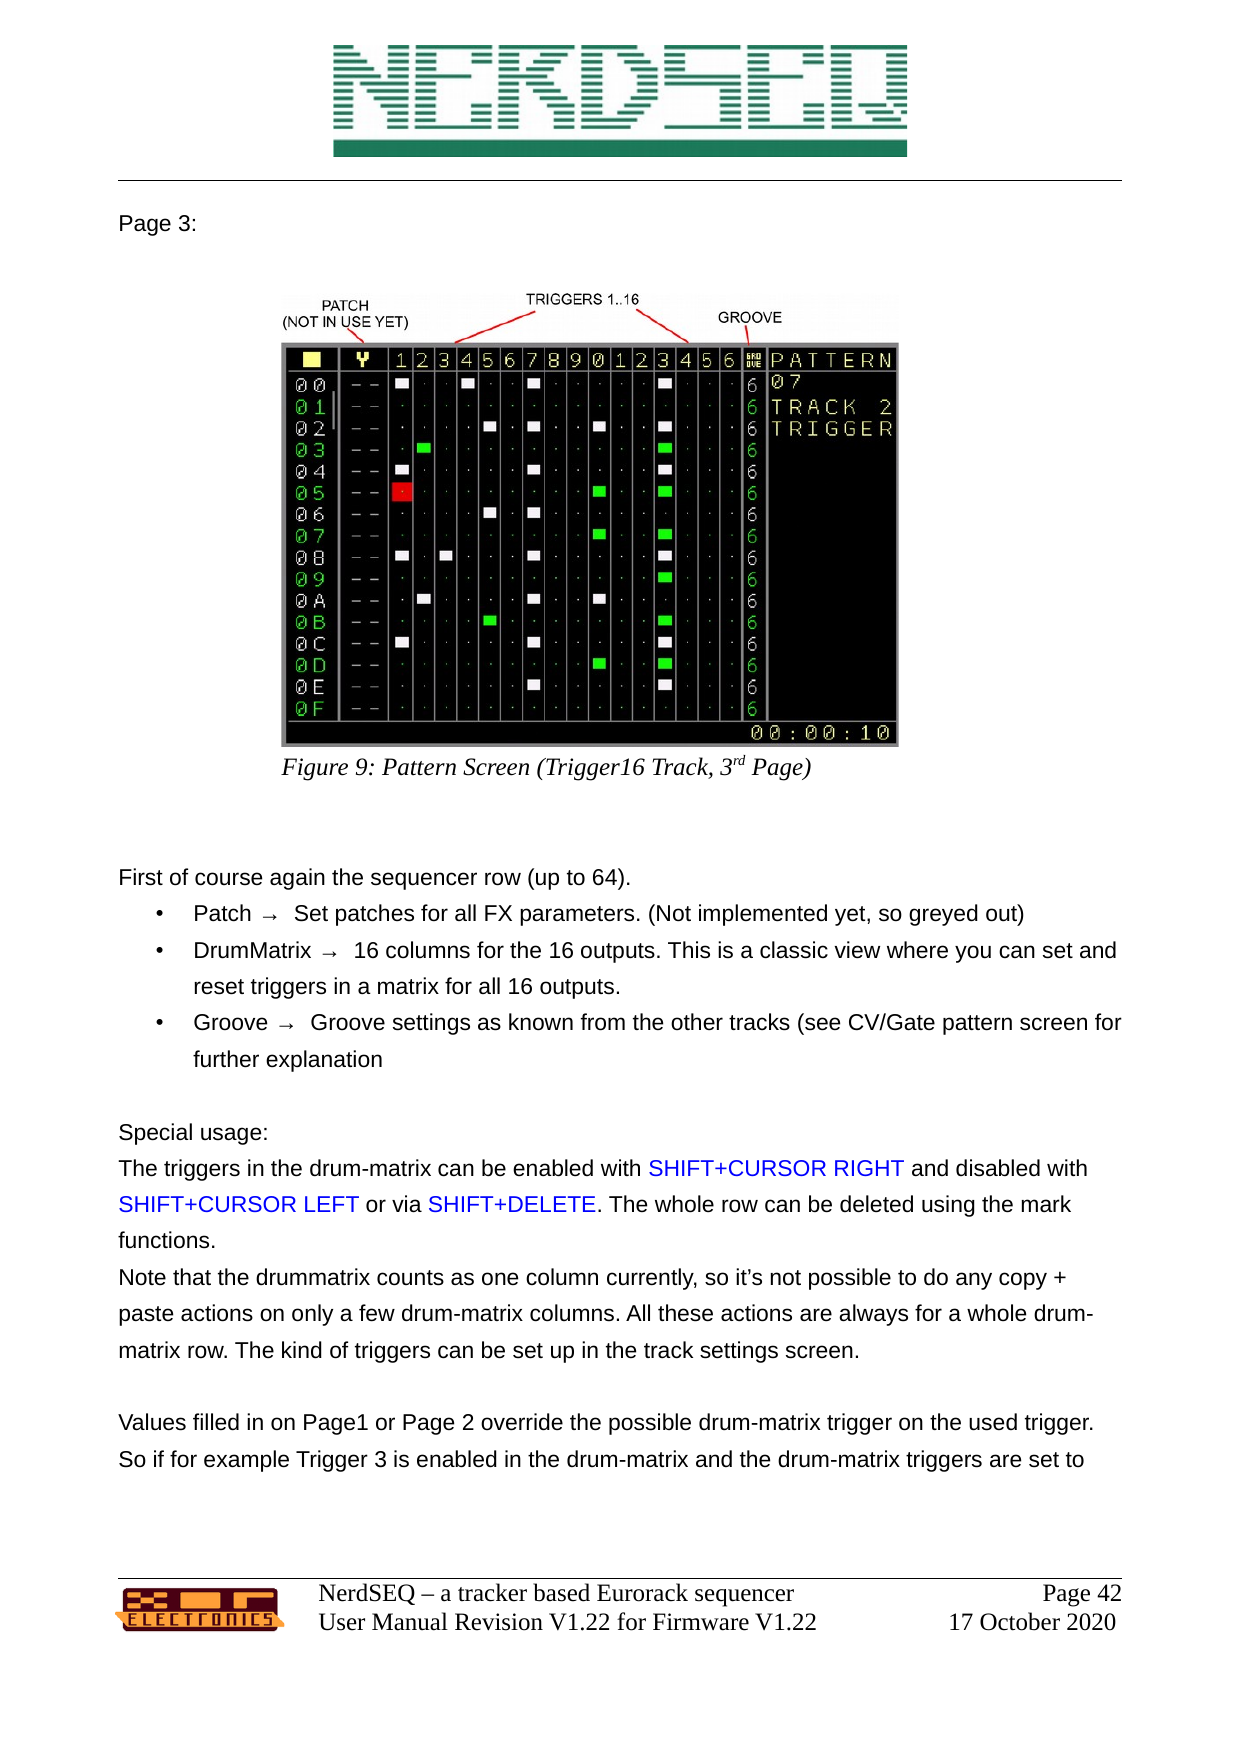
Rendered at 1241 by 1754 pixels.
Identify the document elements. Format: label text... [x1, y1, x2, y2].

picture [281, 293, 899, 747]
text Figure 9: Pattern Screen (Trigger16 Track, 3rd Page) [281, 747, 899, 781]
text Page 3: [118, 209, 1122, 236]
list DrumMatrix → 16 columns for the 16 outputs. This is a classic view where you can set and reset triggers in a matrix for all 16 outputs. [156, 937, 1122, 999]
list Patch → Set patches for all FX parameters. (Not implemented yet, so greyed out) [156, 900, 1122, 927]
list Groove → Groove settings as known from the other tracks (see CV/Gate pattern screen for further explanation [156, 1009, 1122, 1072]
picture [115, 1584, 285, 1634]
text Values filled in on Page1 or Page 2 override the possible drum-matrix trigger on the used trigger. So if for example Trigger 3 is enabled in the drum-matrix and the drum-matrix triggers are set to [118, 1409, 1122, 1472]
text The triggers in the drum-matrix can be enabled with SHIFT+CURSOR RIGHT and disabled with SHIFT+CURSOR LEFT or via SHIFT+DELETE. The whole row can be deleted using the mark functions. [118, 1155, 1122, 1254]
text First of course again the sequencer row (up to 64). [118, 864, 1122, 890]
text Special usage: [118, 1118, 1122, 1145]
picture [333, 45, 908, 157]
text Note that the drummatrix counts as one column currently, so it’s not possible to do any copy + paste actions on only a few drum-matrix columns. All these actions are always for a whole drum-matrix row. The kind of triggers can be set up in the track settings screen. [118, 1264, 1122, 1363]
